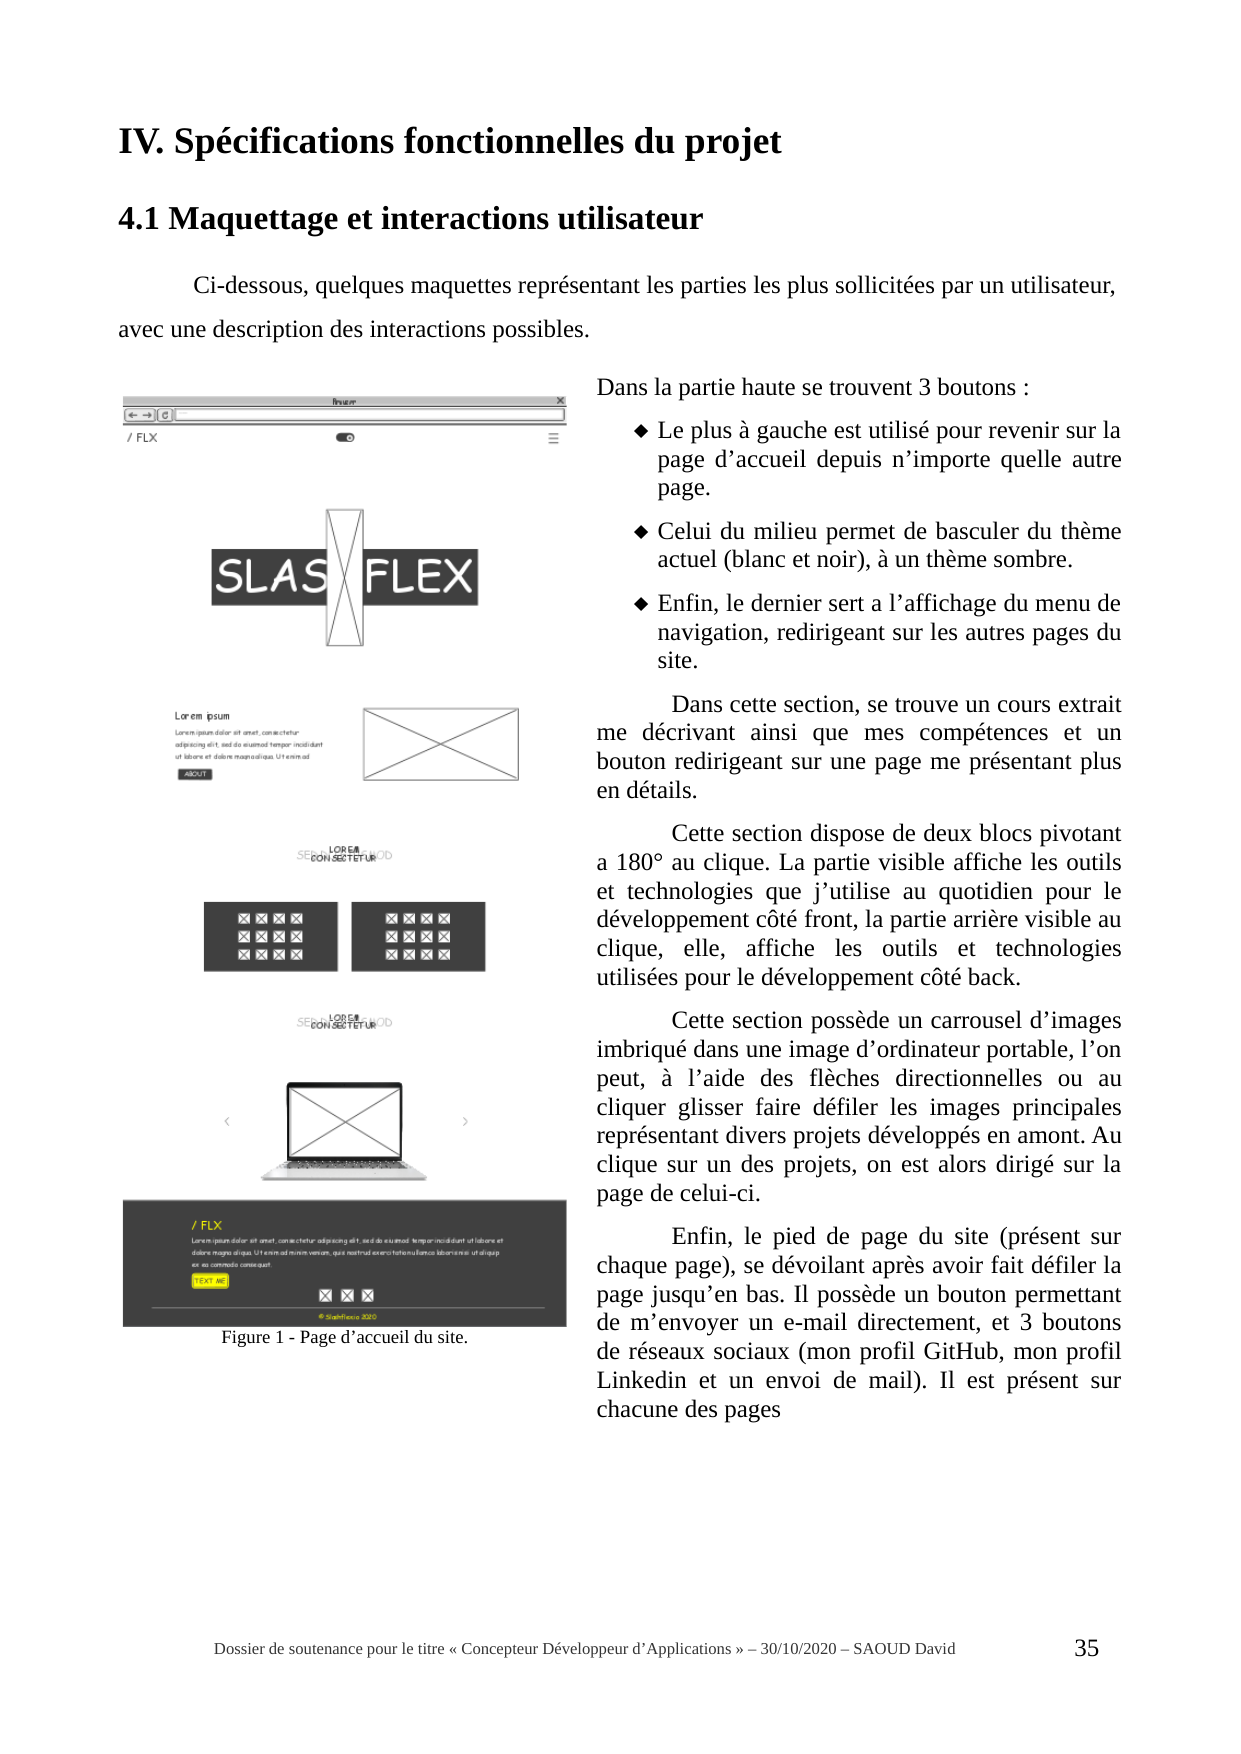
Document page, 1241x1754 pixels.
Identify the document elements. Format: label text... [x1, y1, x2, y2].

text Dans la partie haute se trouvent 3 boutons : [596, 372, 1122, 400]
list Enfin, le dernier sert a l’affichage du menu de navigation, redirigeant sur les autres pages du site. [634, 588, 1122, 674]
text Ci-dessous, quelques maquettes représentant les parties les plus sollicitées par un utilisateur, avec une description des interactions possibles. [118, 271, 1122, 342]
text Dans cette section, se trouve un cours extrait me décrivant ainsi que mes compétences et un bouton redirigeant sur une page me présentant plus en détails. [596, 689, 1122, 804]
text Enfin, le pied de page du site (présent sur chaque page), se dévoilant après avoir fait défiler la page jusqu’en bas. Il possède un bouton permettant de m’envoyer un e-mail directement, et 3 boutons de réseaux sociaux (mon profil GitHub, mon profil Linkedin et un envoi de mail). Il est présent sur chacune des pages [596, 1221, 1122, 1422]
text Figure 1 - Page d’accueil du site. [123, 1327, 567, 1348]
picture [122, 396, 567, 1327]
subtitle IV. Spécifications fonctionnelles du projet [118, 118, 1122, 162]
list Le plus à gauche est utilisé pour revenir sur la page d’accueil depuis n’importe quelle autre page. [634, 415, 1122, 501]
text Cette section dispose de deux blocs pivotant a 180° au clique. La partie visible affiche les outils et technologies que j’utilise au quotidien pour le développement côté front, la partie arrière visible au clique, elle, affiche les outils et technologies utilisées pour le développement côté back. [596, 818, 1122, 991]
subtitle 4.1 Maquettage et interactions utilisateur [118, 198, 1122, 237]
list Celui du milieu permet de basculer du thème actuel (blanc et noir), à un thème sombre. [634, 516, 1122, 573]
text Cette section possède un carrousel d’images imbriqué dans une image d’ordinateur portable, l’on peut, à l’aide des flèches directionnelles ou au cliquer glisser faire défiler les images principales représentant divers projets développés en amont. Au clique sur un des projets, on est alors dirigé sur la page de celui-ci. [596, 1005, 1122, 1207]
